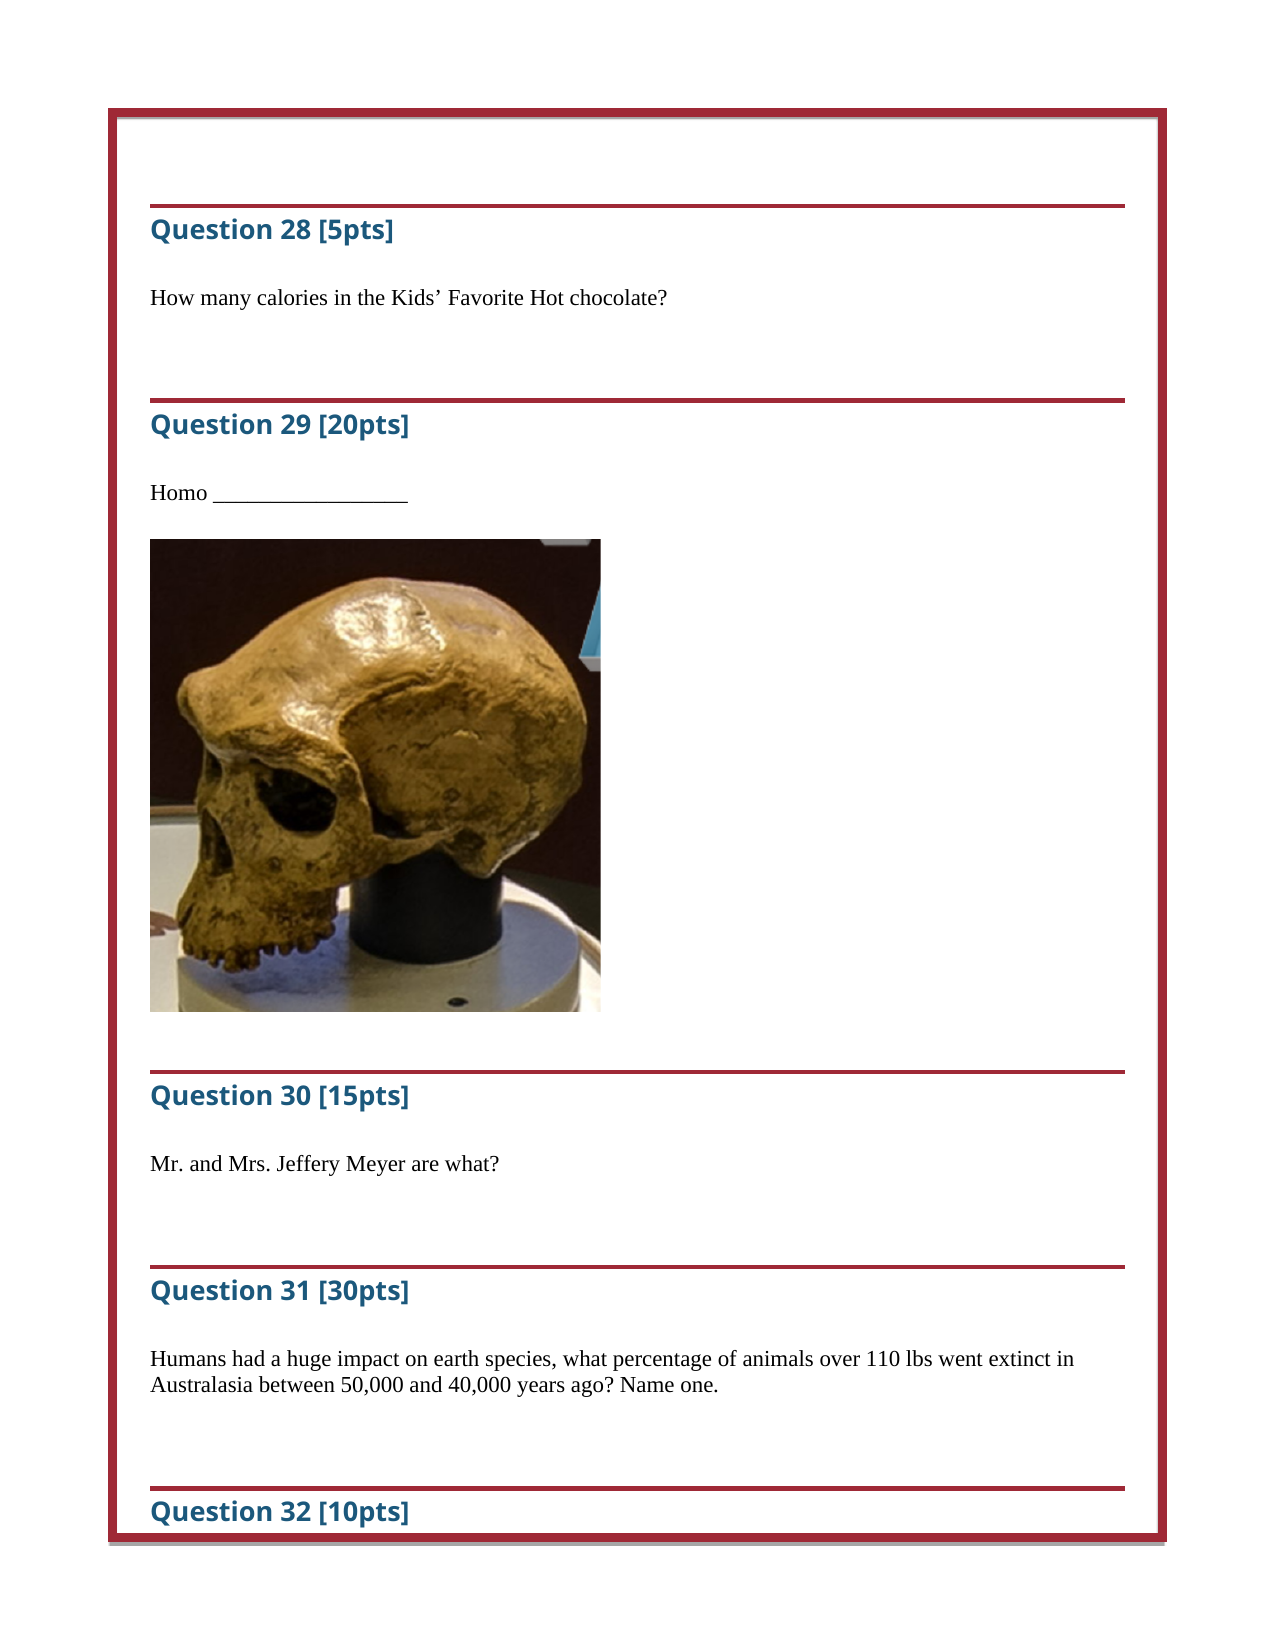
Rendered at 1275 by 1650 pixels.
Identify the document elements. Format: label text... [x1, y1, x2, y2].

text How many calories in the Kids’ Favorite Hot chocolate? [150, 284, 1125, 310]
subtitle Question 30 [15pts] [150, 1074, 1125, 1113]
subtitle Question 29 [20pts] [150, 403, 1125, 442]
subtitle Question 32 [10pts] [150, 1491, 1125, 1529]
text Mr. and Mrs. Jeffery Meyer are what? [150, 1150, 1125, 1176]
text Homo _________________ [150, 479, 1125, 505]
text Humans had a huge impact on earth species, what percentage of animals over 110 lbs went extinct in Australasia between 50,000 and 40,000 years ago? Name one. [150, 1345, 1125, 1398]
subtitle Question 31 [30pts] [150, 1269, 1125, 1308]
subtitle Question 28 [5pts] [150, 208, 1125, 247]
